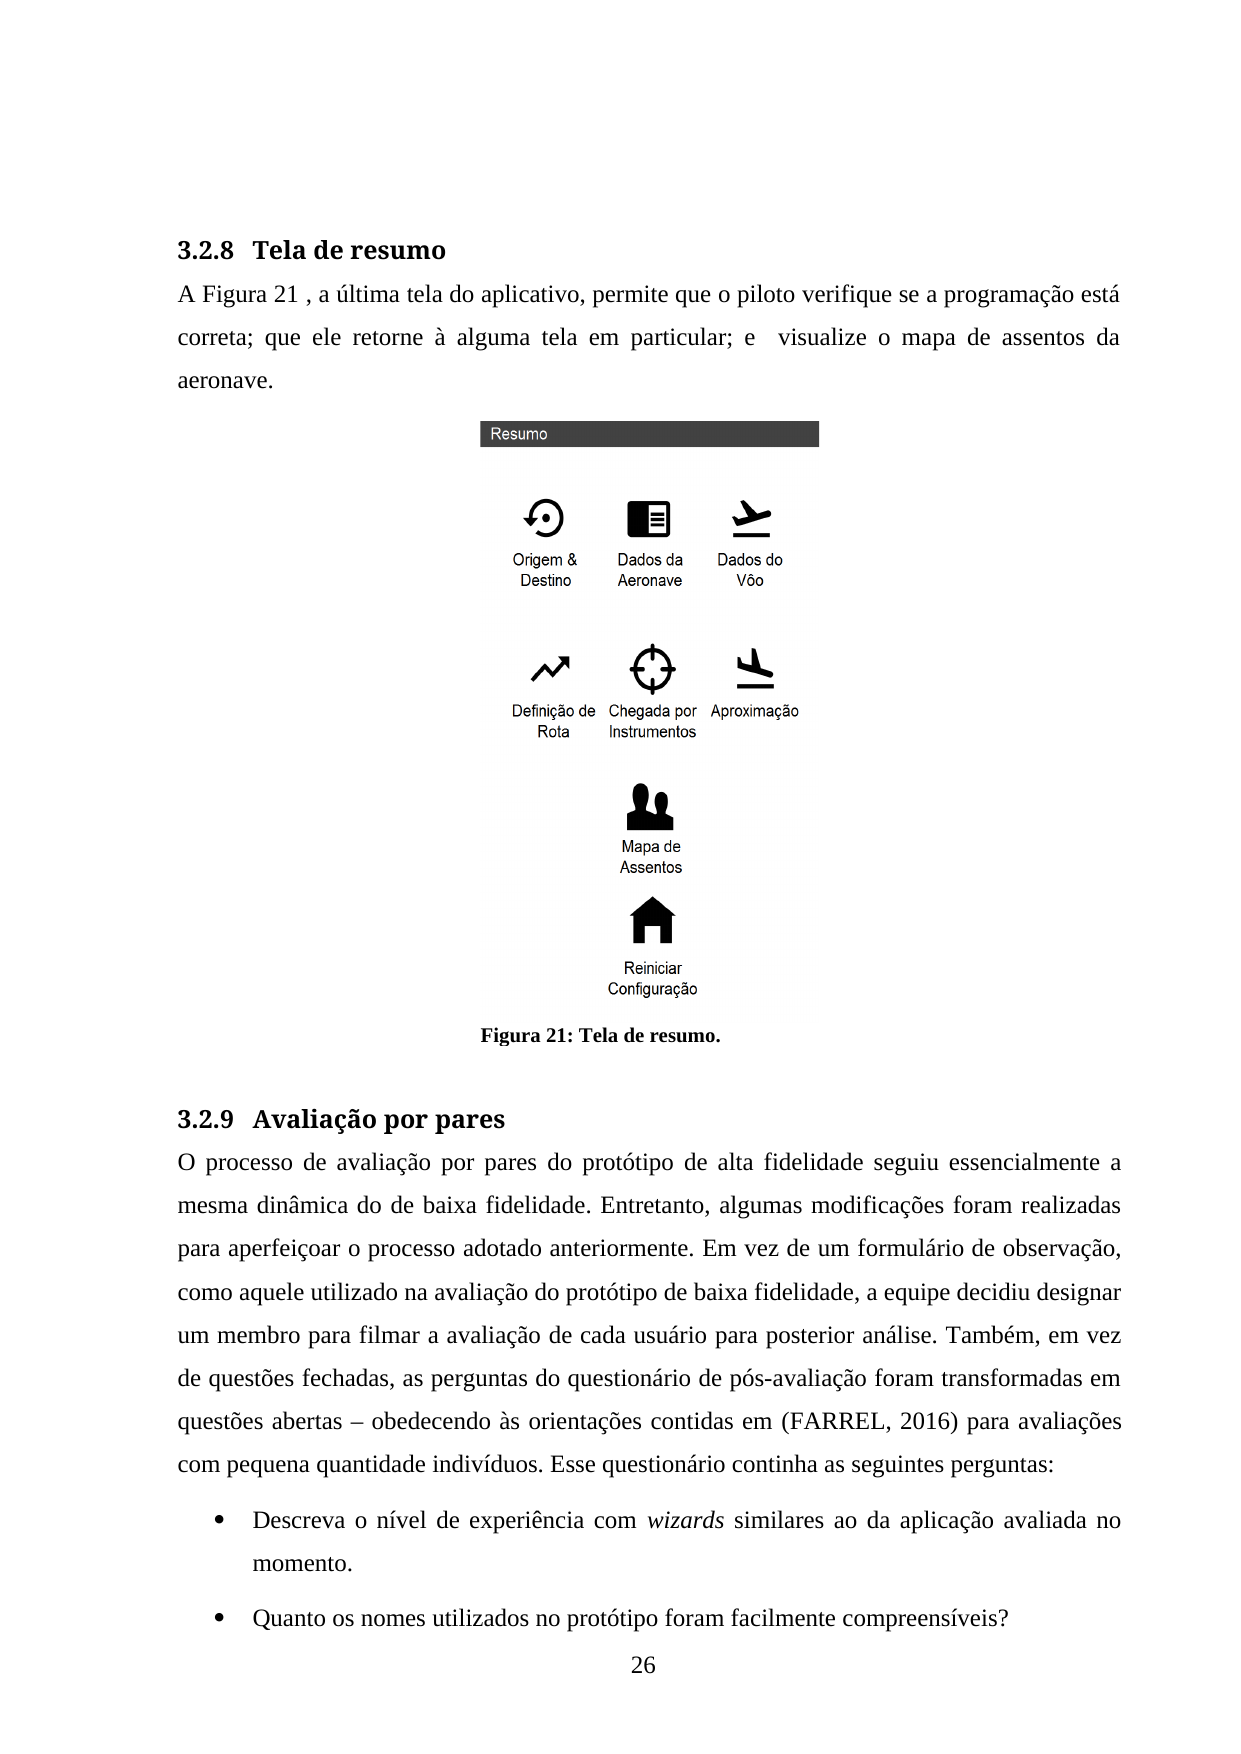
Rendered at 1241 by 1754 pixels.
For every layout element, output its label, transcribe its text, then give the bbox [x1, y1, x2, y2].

text Figura 21: Tela de resumo. [480, 1023, 819, 1046]
subtitle Avaliação por pares [177, 1101, 1122, 1135]
picture [480, 421, 820, 1023]
list Quanto os nomes utilizados no protótipo foram facilmente compreensíveis? [215, 1603, 1122, 1632]
list Descreva o nível de experiência com wizards similares ao da aplicação avaliada no momento. [215, 1505, 1122, 1577]
text A Figura 21 , a última tela do aplicativo, permite que o piloto verifique se a programação está correta; que ele retorne à alguma tela em particular; e visualize o mapa de assentos da aeronave. [177, 279, 1122, 394]
subtitle Tela de resumo [177, 233, 1122, 267]
text O processo de avaliação por pares do protótipo de alta fidelidade seguiu essencialmente a mesma dinâmica do de baixa fidelidade. Entretanto, algumas modificações foram realizadas para aperfeiçoar o processo adotado anteriormente. Em vez de um formulário de observação, como aquele utilizado na avaliação do protótipo de baixa fidelidade, a equipe decidiu designar um membro para filmar a avaliação de cada usuário para posterior análise. Também, em vez de questões fechadas, as perguntas do questionário de pós-avaliação foram transformadas em questões abertas – obedecendo às orientações contidas em (FARREL, 2016) para avaliações com pequena quantidade indivíduos. Esse questionário continha as seguintes perguntas: [177, 1147, 1122, 1478]
